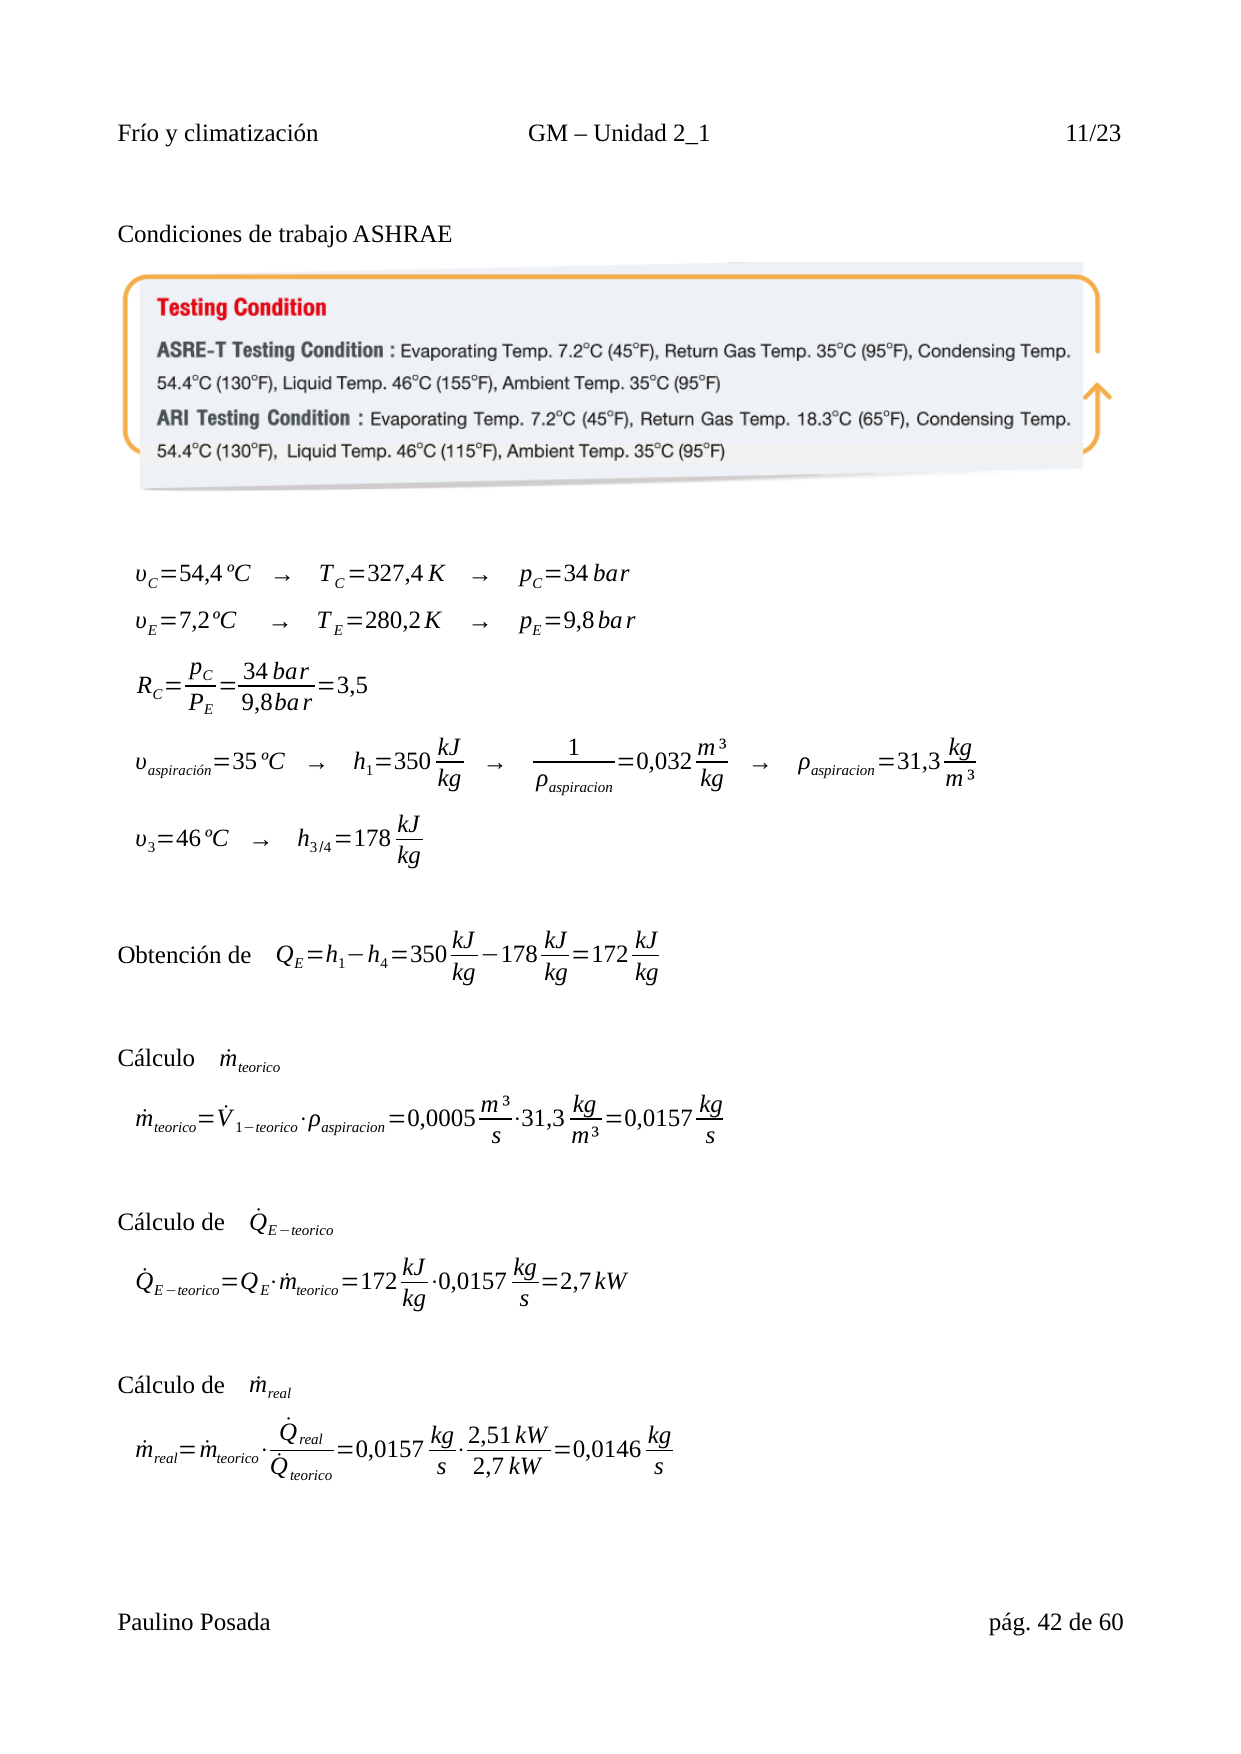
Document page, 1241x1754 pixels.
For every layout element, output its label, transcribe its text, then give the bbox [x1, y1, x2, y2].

text Cálculo de [117, 1370, 1123, 1402]
text → → → [117, 733, 1123, 796]
text → → [117, 559, 1123, 591]
text Obtención de [117, 927, 1123, 986]
text Cálculo de [117, 1207, 1123, 1239]
text Condiciones de trabajo ASHRAE [117, 219, 1123, 248]
text → [117, 810, 1123, 869]
picture [118, 262, 1123, 502]
text Cálculo [117, 1043, 1123, 1076]
text → → [117, 606, 1123, 638]
